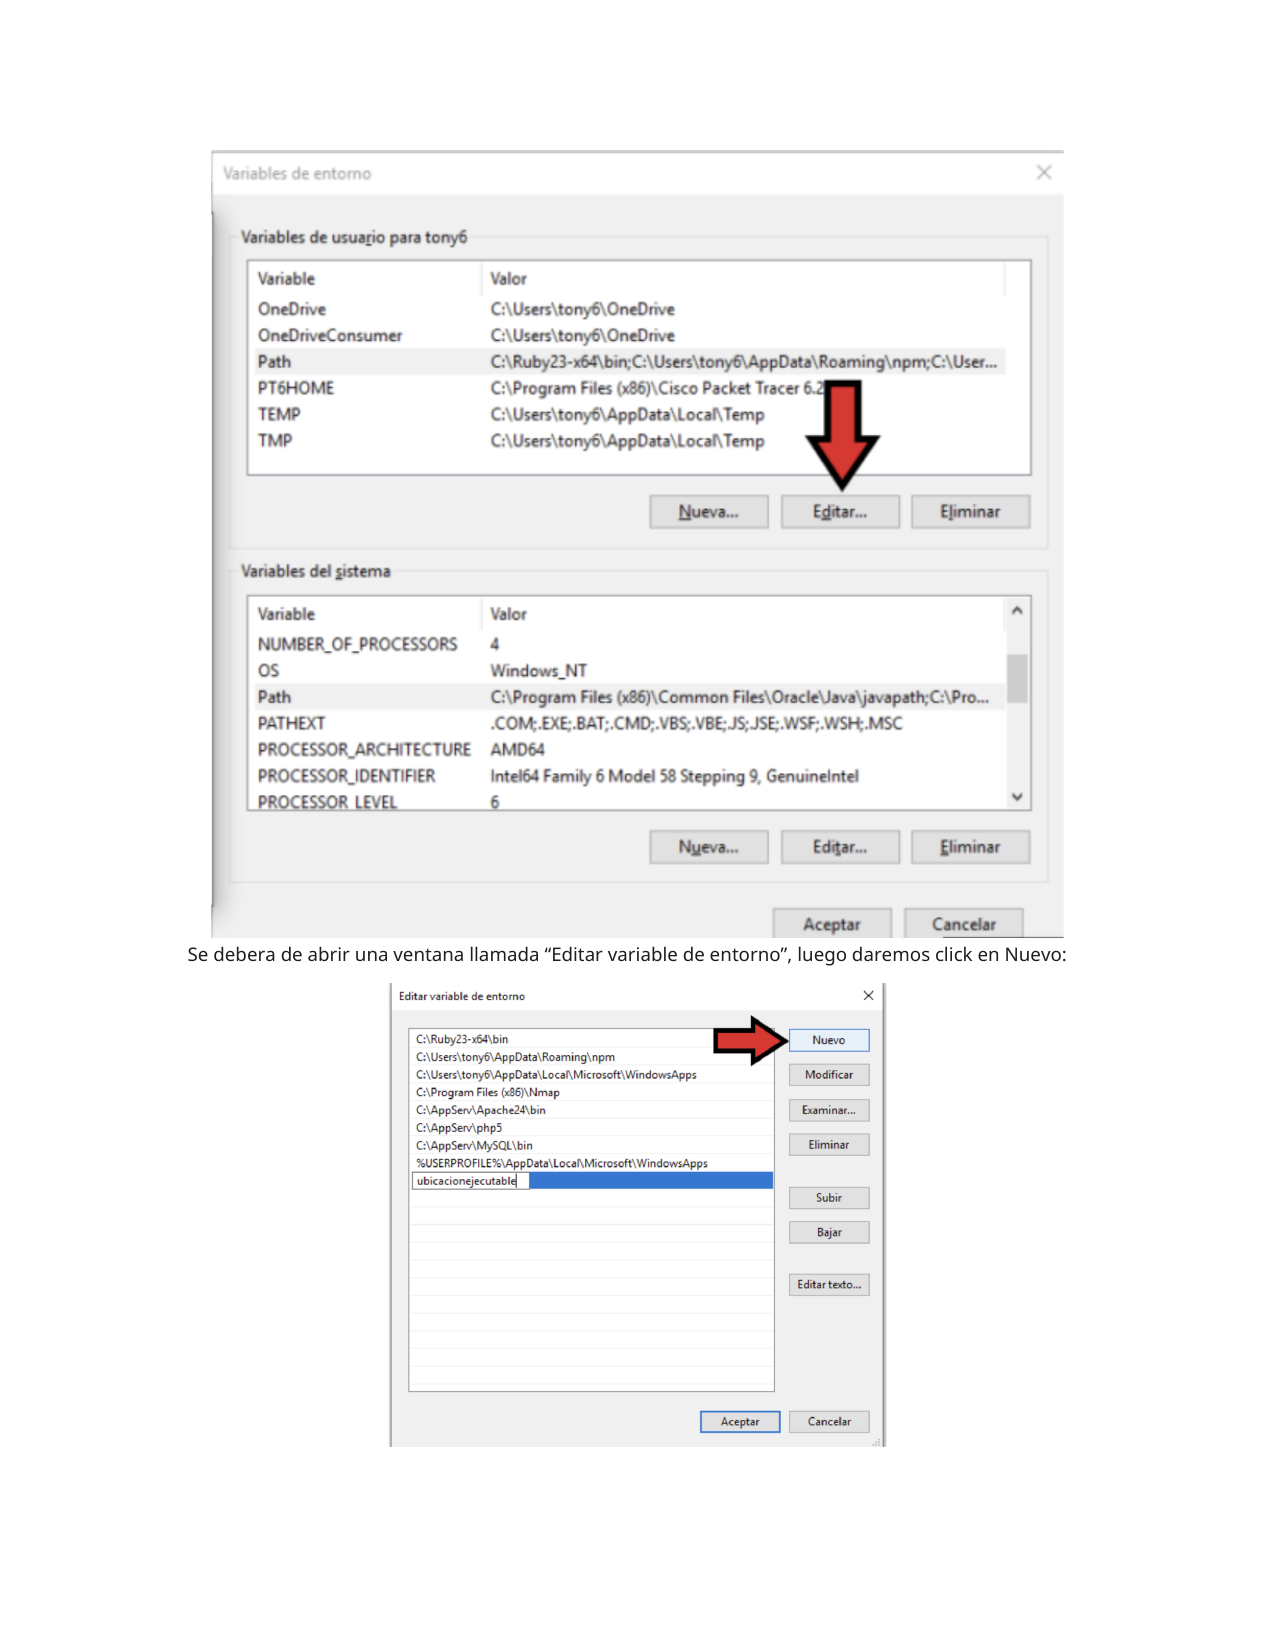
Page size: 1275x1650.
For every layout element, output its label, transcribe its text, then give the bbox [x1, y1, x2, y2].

picture [211, 150, 1064, 938]
picture [388, 983, 887, 1447]
text Se debera de abrir una ventana llamada “Editar variable de entorno”, luego daremos click en Nuevo: [187, 150, 1087, 967]
